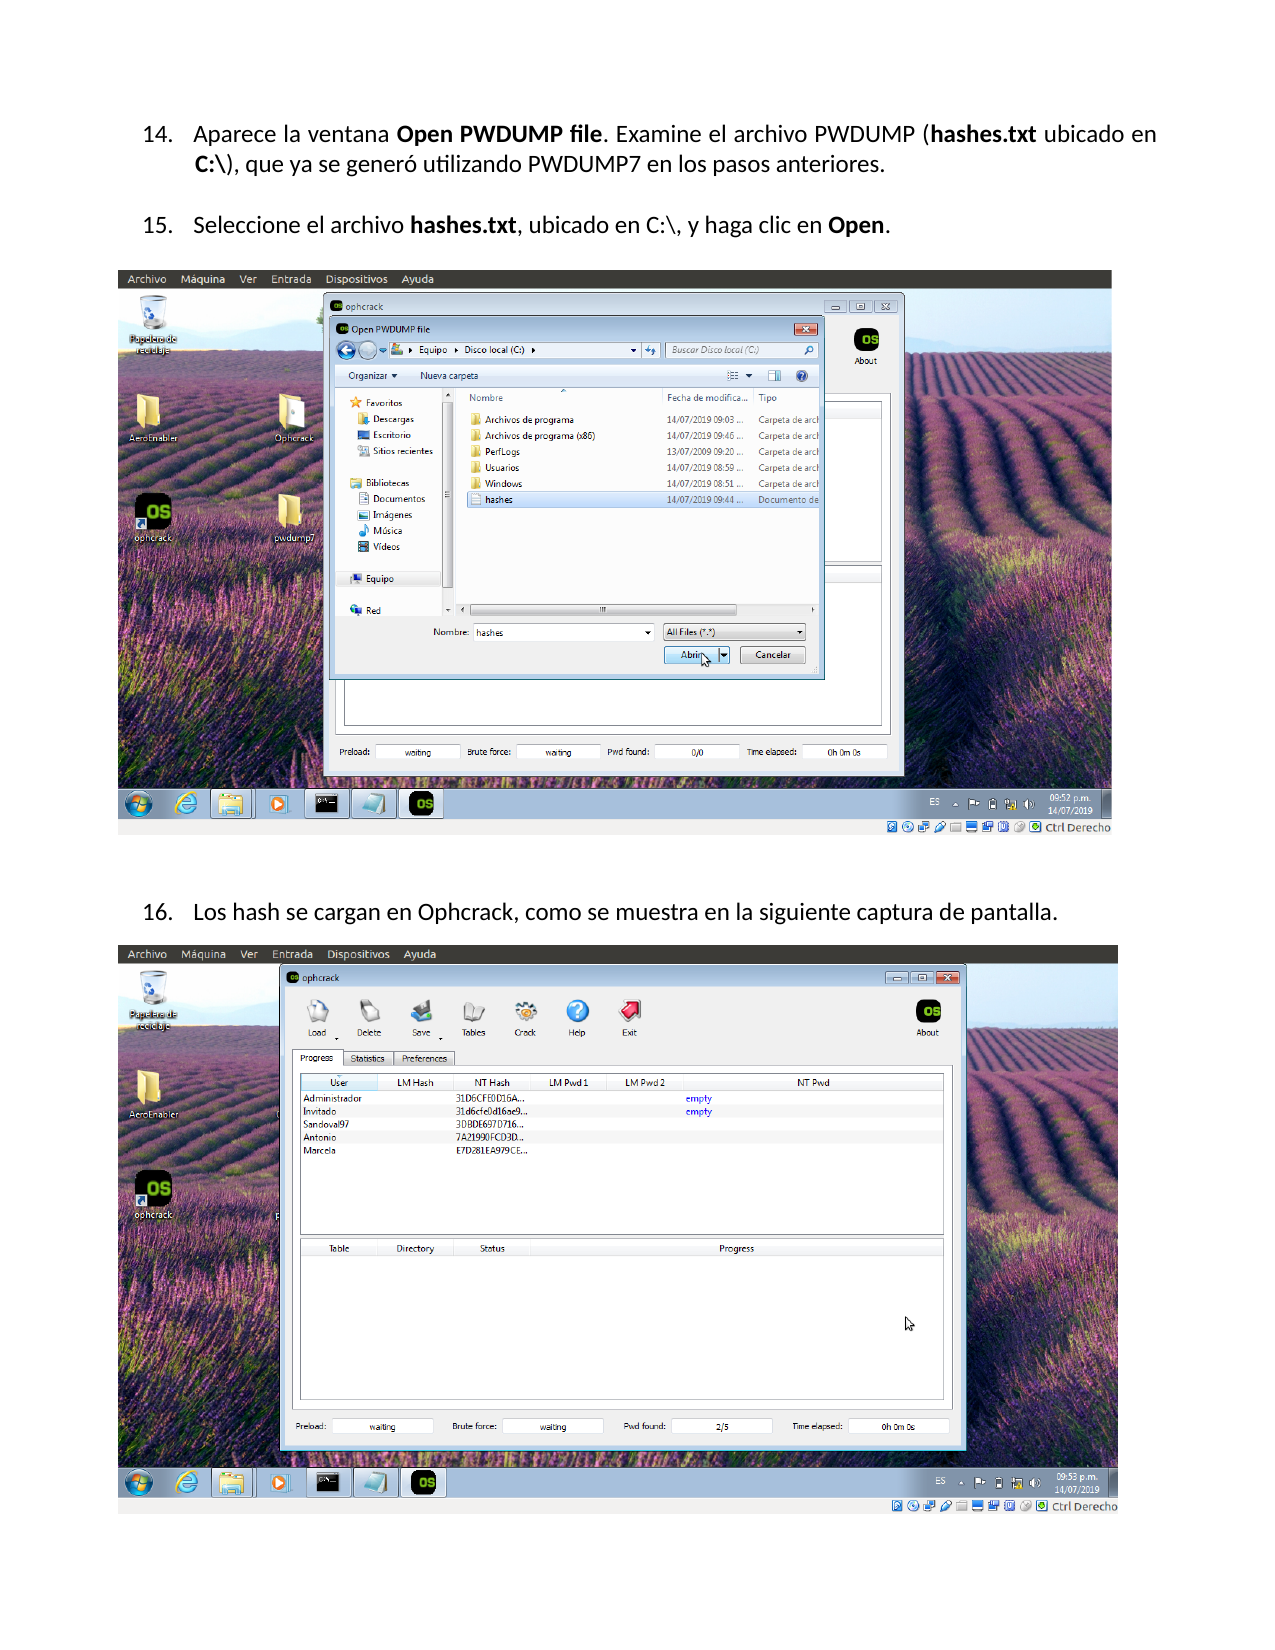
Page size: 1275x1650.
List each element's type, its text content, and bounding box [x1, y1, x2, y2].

list Los hash se cargan en Ophcrack, como se muestra en la siguiente captura de pantalla. [142, 896, 1157, 926]
list Seleccione el archivo hashes.txt, ubicado en C:\, y haga clic en Open. [142, 210, 1157, 240]
list Aparece la ventana Open PWDUMP file. Examine el archivo PWDUMP (hashes.txt ubicado en C:\), que ya se generó utilizando PWDUMP7 en los pasos anteriores. [142, 118, 1157, 179]
picture [118, 270, 1112, 835]
picture [118, 945, 1118, 1514]
